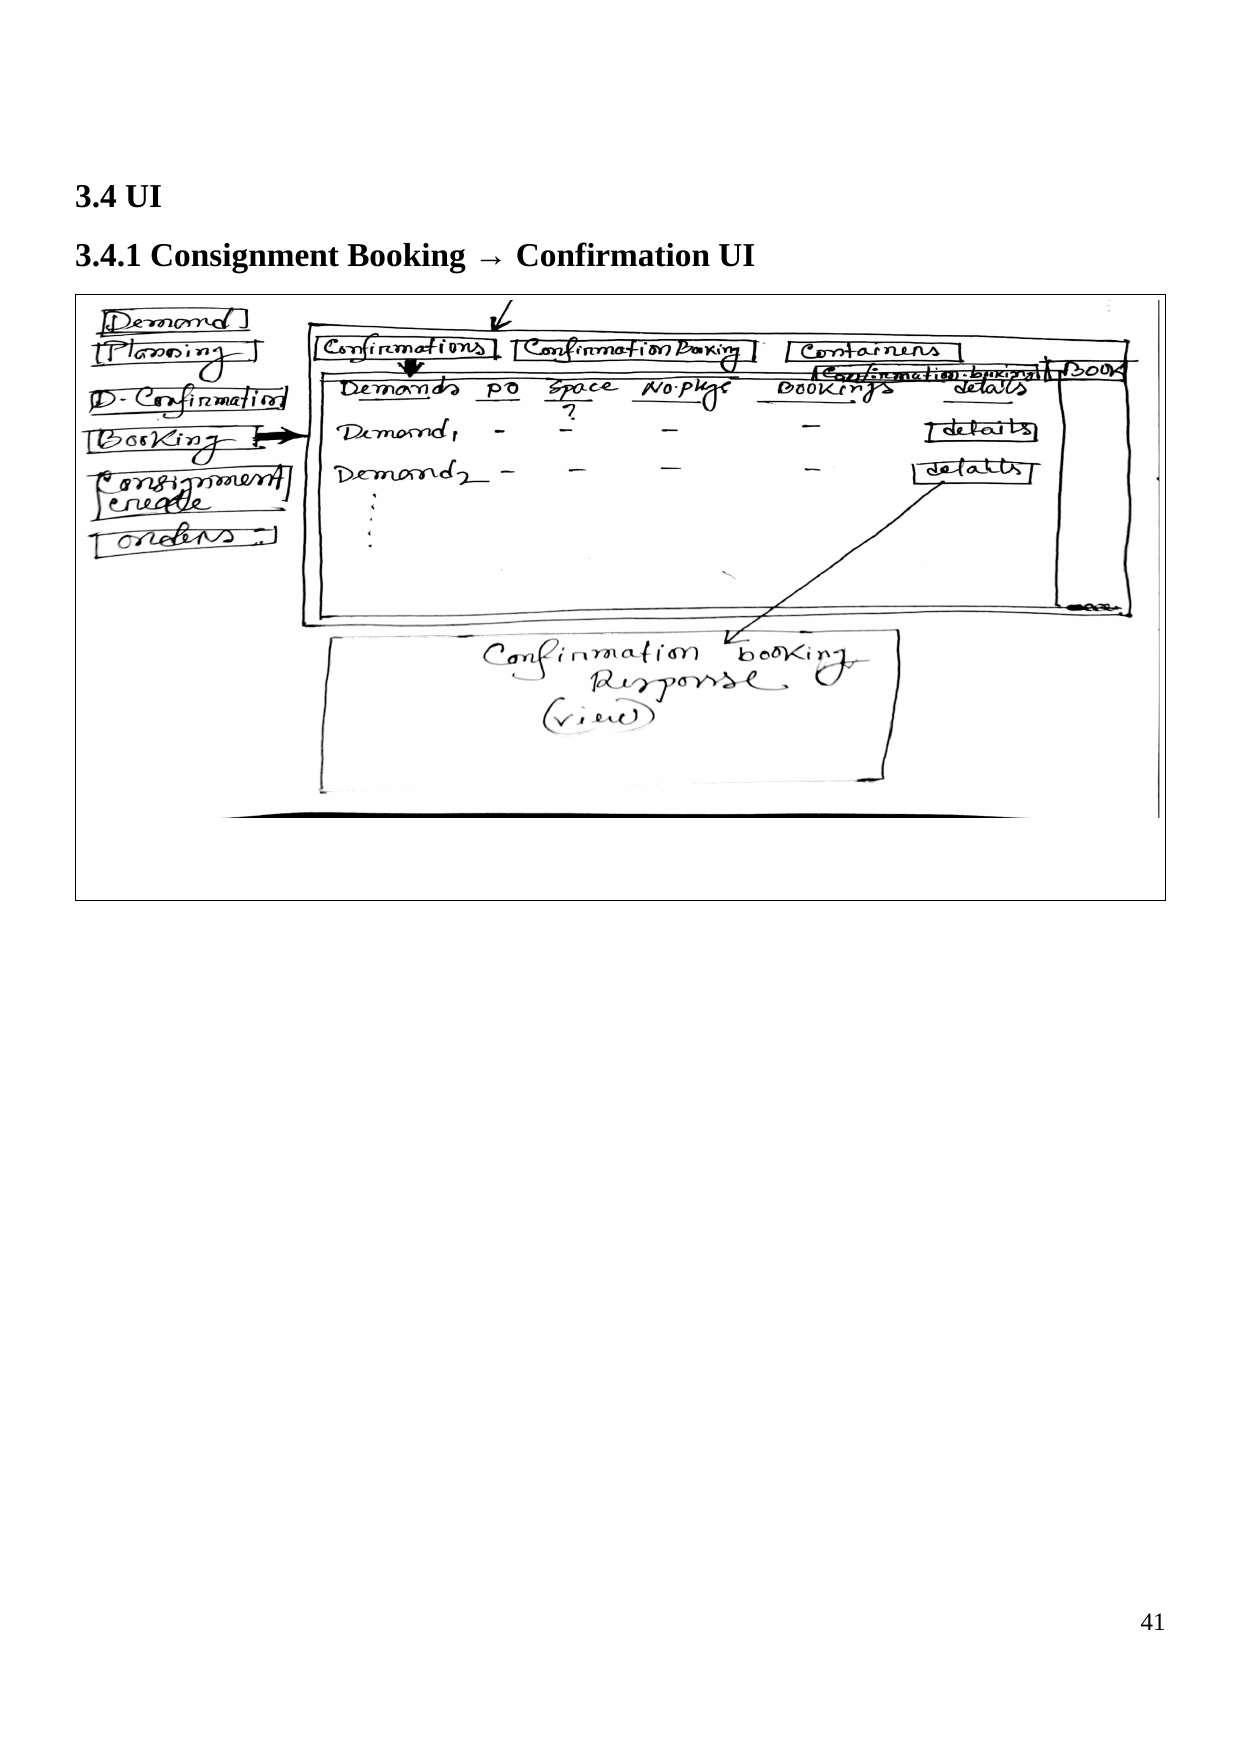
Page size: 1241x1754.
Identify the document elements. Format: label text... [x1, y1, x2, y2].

text 3.4 UI [75, 177, 1165, 215]
picture [80, 300, 1160, 818]
text 3.4.1 Consignment Booking → Confirmation UI [75, 235, 1165, 274]
table_header [76, 295, 1165, 900]
